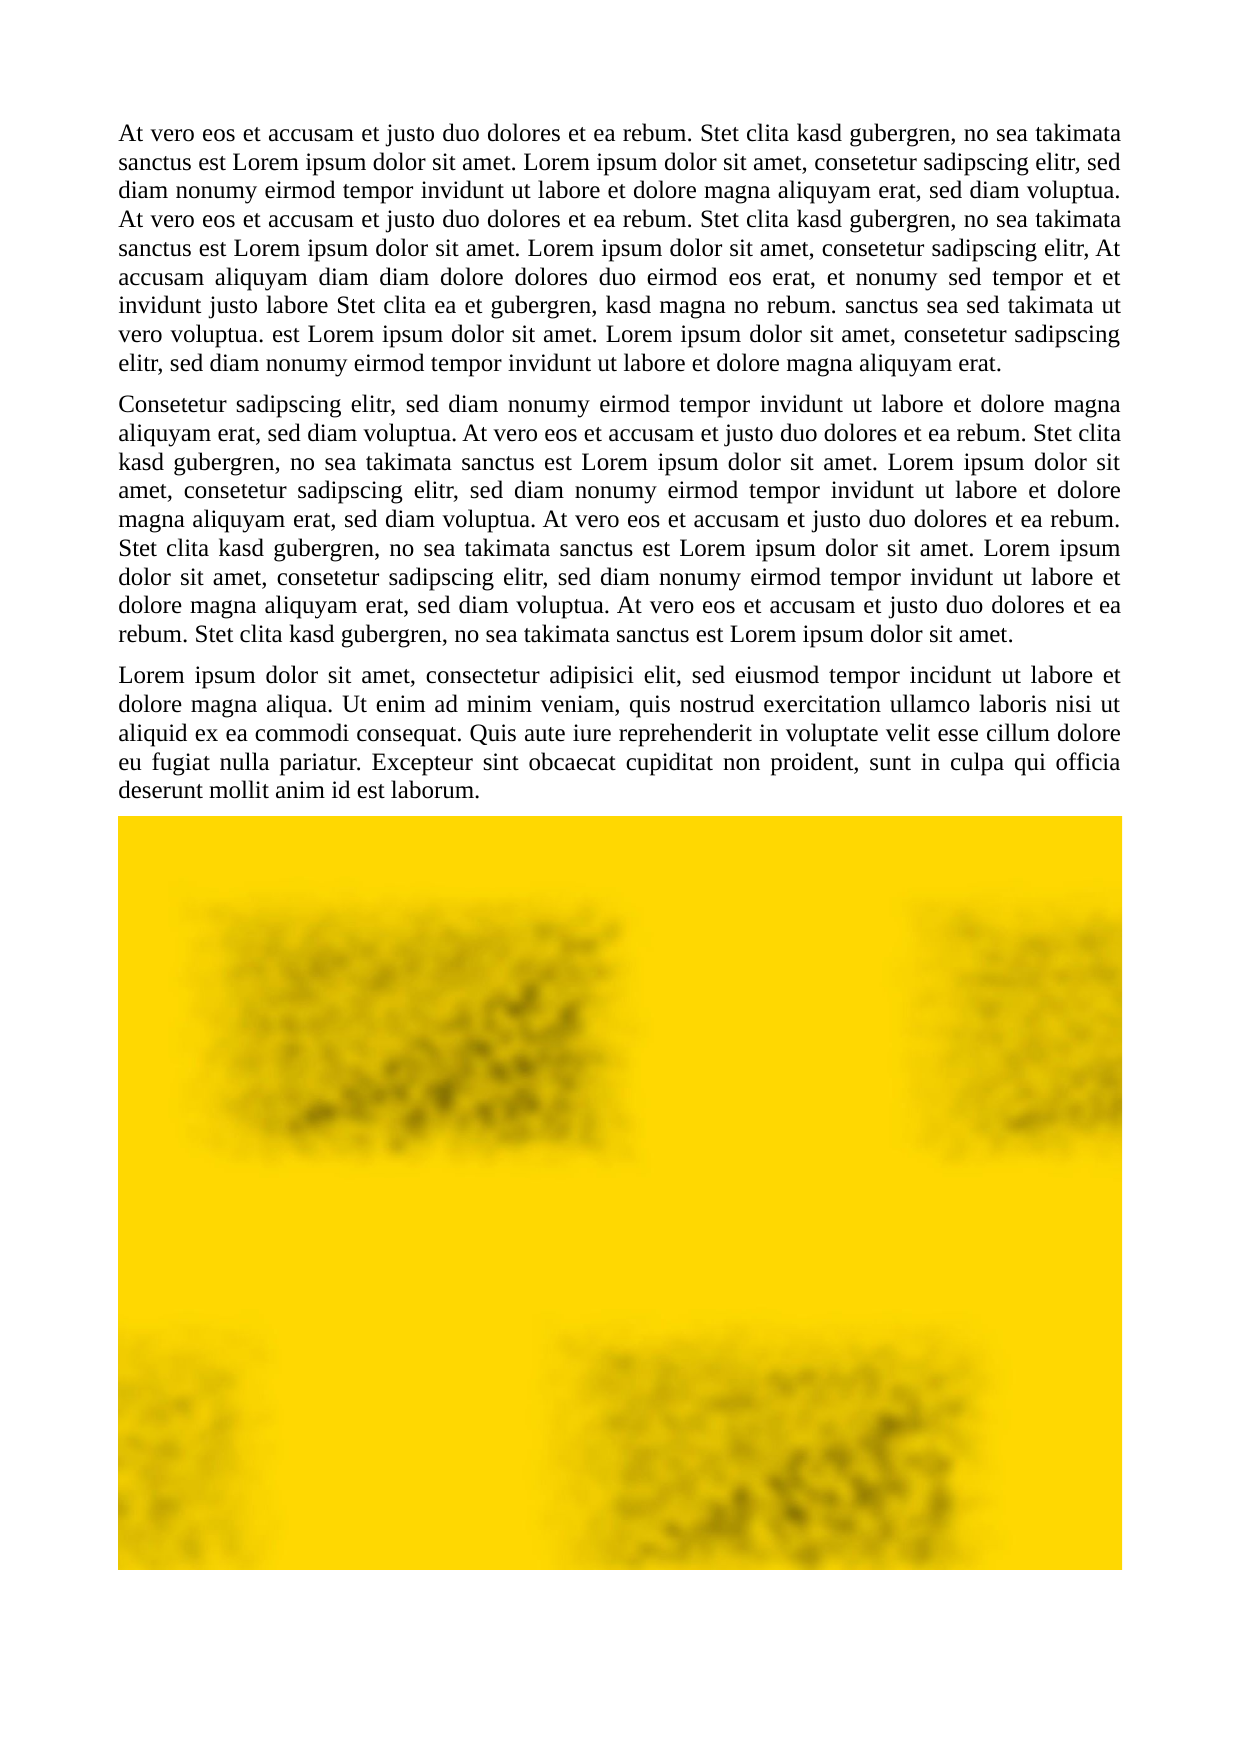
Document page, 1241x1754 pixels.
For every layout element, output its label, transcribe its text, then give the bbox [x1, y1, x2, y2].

text Consetetur sadipscing elitr, sed diam nonumy eirmod tempor invidunt ut labore et dolore magna aliquyam erat, sed diam voluptua. At vero eos et accusam et justo duo dolores et ea rebum. Stet clita kasd gubergren, no sea takimata sanctus est Lorem ipsum dolor sit amet. Lorem ipsum dolor sit amet, consetetur sadipscing elitr, sed diam nonumy eirmod tempor invidunt ut labore et dolore magna aliquyam erat, sed diam voluptua. At vero eos et accusam et justo duo dolores et ea rebum. Stet clita kasd gubergren, no sea takimata sanctus est Lorem ipsum dolor sit amet. Lorem ipsum dolor sit amet, consetetur sadipscing elitr, sed diam nonumy eirmod tempor invidunt ut labore et dolore magna aliquyam erat, sed diam voluptua. At vero eos et accusam et justo duo dolores et ea rebum. Stet clita kasd gubergren, no sea takimata sanctus est Lorem ipsum dolor sit amet. [118, 389, 1122, 648]
text Lorem ipsum dolor sit amet, consectetur adipisici elit, sed eiusmod tempor incidunt ut labore et dolore magna aliqua. Ut enim ad minim veniam, quis nostrud exercitation ullamco laboris nisi ut aliquid ex ea commodi consequat. Quis aute iure reprehenderit in voluptate velit esse cillum dolore eu fugiat nulla pariatur. Excepteur sint obcaecat cupiditat non proident, sunt in culpa qui officia deserunt mollit anim id est laborum. [118, 661, 1122, 804]
text At vero eos et accusam et justo duo dolores et ea rebum. Stet clita kasd gubergren, no sea takimata sanctus est Lorem ipsum dolor sit amet. Lorem ipsum dolor sit amet, consetetur sadipscing elitr, sed diam nonumy eirmod tempor invidunt ut labore et dolore magna aliquyam erat, sed diam voluptua. At vero eos et accusam et justo duo dolores et ea rebum. Stet clita kasd gubergren, no sea takimata sanctus est Lorem ipsum dolor sit amet. Lorem ipsum dolor sit amet, consetetur sadipscing elitr, At accusam aliquyam diam diam dolore dolores duo eirmod eos erat, et nonumy sed tempor et et invidunt justo labore Stet clita ea et gubergren, kasd magna no rebum. sanctus sea sed takimata ut vero voluptua. est Lorem ipsum dolor sit amet. Lorem ipsum dolor sit amet, consetetur sadipscing elitr, sed diam nonumy eirmod tempor invidunt ut labore et dolore magna aliquyam erat. [118, 118, 1122, 377]
picture [118, 816, 1123, 1570]
